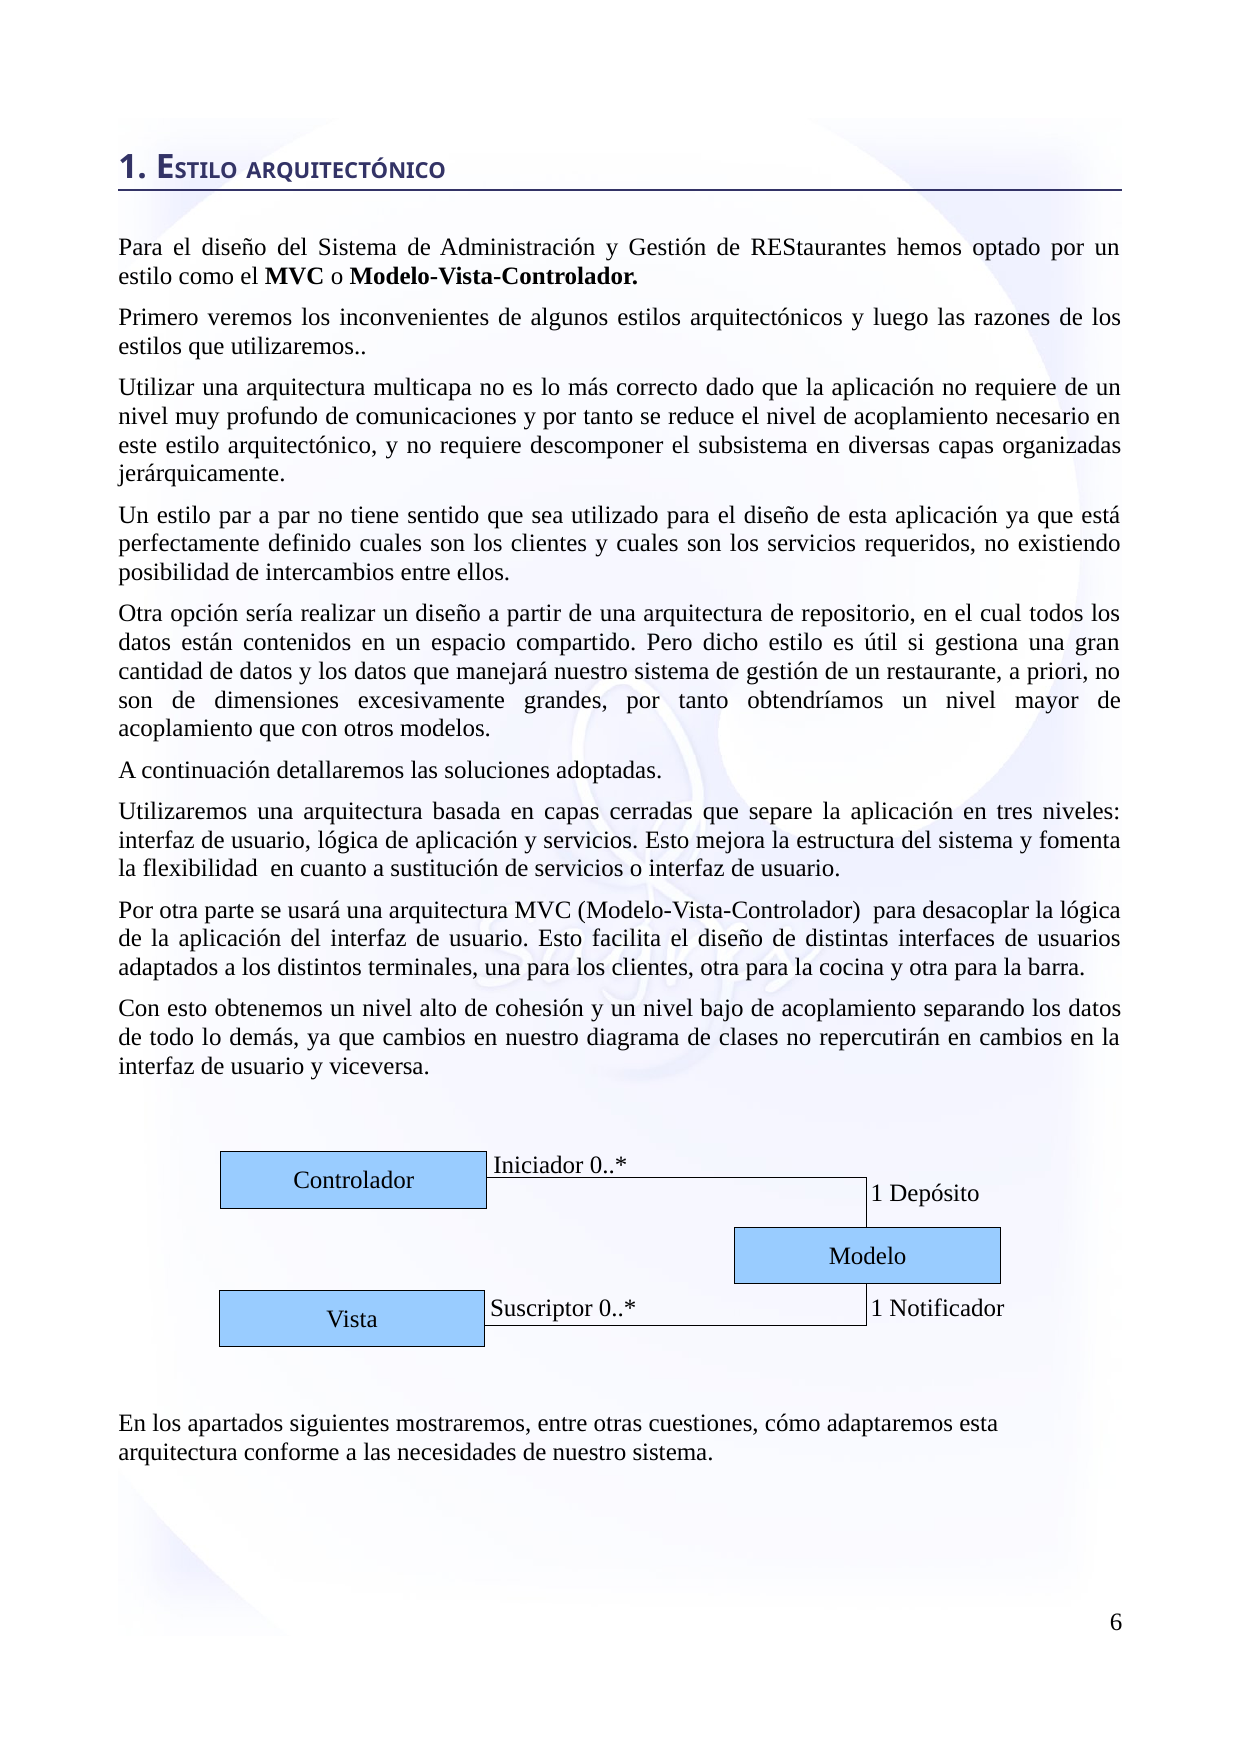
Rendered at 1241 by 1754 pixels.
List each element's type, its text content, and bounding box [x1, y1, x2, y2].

text Utilizaremos una arquitectura basada en capas cerradas que separe la aplicación en tres niveles: interfaz de usuario, lógica de aplicación y servicios. Esto mejora la estructura del sistema y fomenta la flexibilidad en cuanto a sustitución de servicios o interfaz de usuario. [118, 796, 1122, 882]
picture [118, 118, 1122, 143]
text 0..* 1 Depósito [867, 1178, 1122, 1207]
picture [118, 882, 1122, 895]
picture [118, 191, 1122, 232]
text En los apartados siguientes mostraremos, entre otras cuestiones, cómo adaptaremos esta arquitectura conforme a las necesidades de nuestro sistema. [118, 1408, 1122, 1466]
picture [118, 360, 1122, 372]
picture [867, 1207, 1122, 1293]
text Con esto obtenemos un nivel alto de cohesión y un nivel bajo de acoplamiento separando los datos de todo lo demás, ya que cambios en nuestro diagrama de clases no repercutirán en cambios en la interfaz de usuario y viceversa. [118, 993, 1122, 1080]
picture [118, 290, 1122, 302]
picture [118, 1351, 1122, 1408]
picture [118, 1080, 1122, 1150]
picture [118, 1466, 1122, 1636]
text Otra opción sería realizar un diseño a partir de una arquitectura de repositorio, en el cual todos los datos están contenidos en un espacio compartido. Pero dicho estilo es útil si gestiona una gran cantidad de datos y los datos que manejará nuestro sistema de gestión de un restaurante, a priori, no son de dimensiones excesivamente grandes, por tanto obtendríamos un nivel mayor de acoplamiento que con otros modelos. [118, 598, 1122, 742]
subtitle 1. Estilo arquitectónico [118, 143, 1122, 189]
text Iniciador 0..* [118, 1150, 1122, 1178]
text Para el diseño del Sistema de Administración y Gestión de REStaurantes hemos optado por un estilo como el MVC o Modelo-Vista-Controlador. [118, 232, 1122, 290]
text Utilizar una arquitectura multicapa no es lo más correcto dado que la aplicación no requiere de un nivel muy profundo de comunicaciones y por tanto se reduce el nivel de acoplamiento necesario en este estilo arquitectónico, y no requiere descomponer el subsistema en diversas capas organizadas jerárquicamente. [118, 372, 1122, 487]
text A continuación detallaremos las soluciones adoptadas. [118, 755, 1122, 783]
picture [118, 981, 1122, 993]
text Suscriptor 0..* 1 Notificador 0..* [118, 1293, 1122, 1351]
text Primero veremos los inconvenientes de algunos estilos arquitectónicos y luego las razones de los estilos que utilizaremos.. [118, 302, 1122, 360]
picture [118, 487, 1122, 500]
text 0..* 1 Depósito [118, 1178, 220, 1207]
picture [118, 1207, 866, 1293]
picture [118, 783, 1122, 796]
picture [118, 742, 1122, 755]
text Por otra parte se usará una arquitectura MVC (Modelo-Vista-Controlador) para desacoplar la lógica de la aplicación del interfaz de usuario. Esto facilita el diseño de distintas interfaces de usuarios adaptados a los distintos terminales, una para los clientes, otra para la cocina y otra para la barra. [118, 895, 1122, 981]
picture [118, 586, 1122, 598]
text Un estilo par a par no tiene sentido que sea utilizado para el diseño de esta aplicación ya que está perfectamente definido cuales son los clientes y cuales son los servicios requeridos, no existiendo posibilidad de intercambios entre ellos. [118, 500, 1122, 586]
text 0..* 1 Depósito [487, 1178, 866, 1207]
